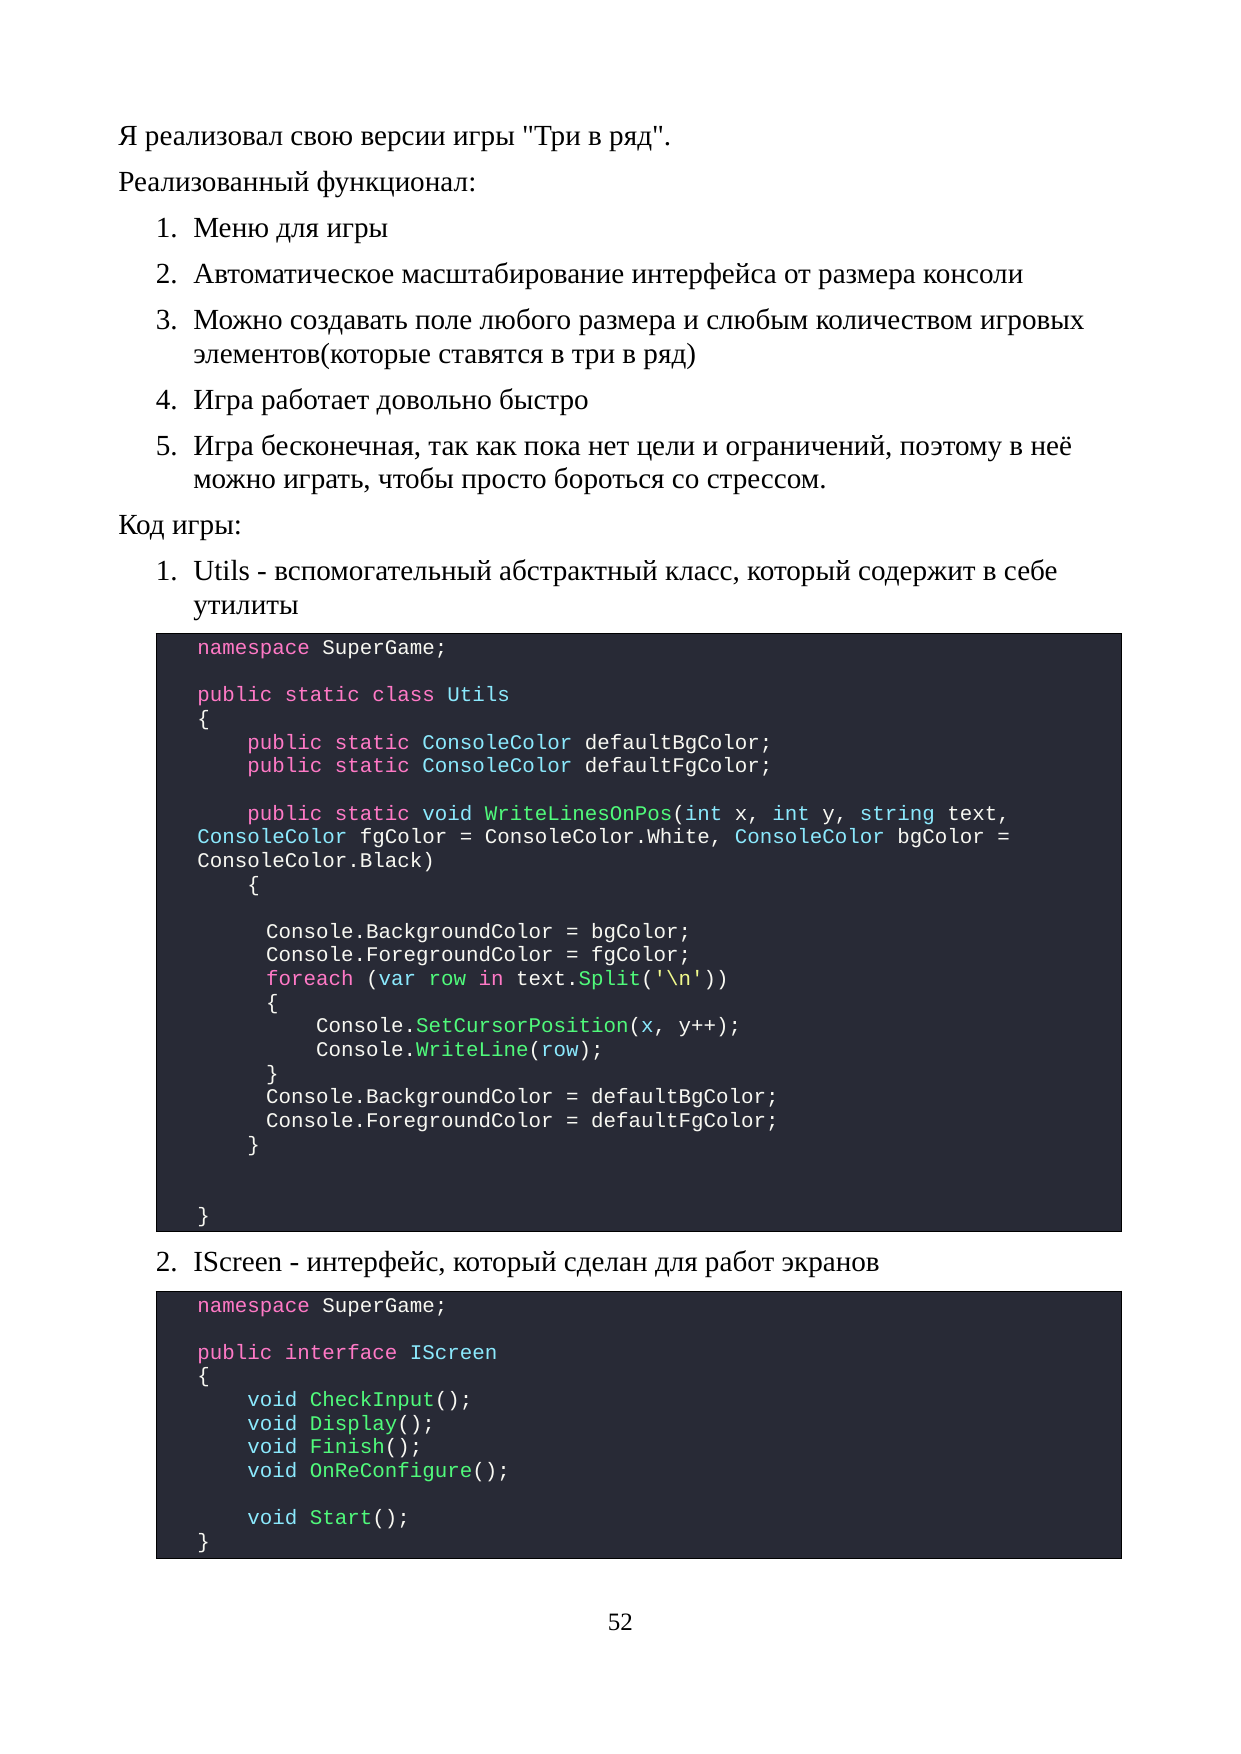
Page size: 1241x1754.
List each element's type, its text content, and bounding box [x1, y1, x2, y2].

list Console.BackgroundColor = defaultBgColor; [157, 1082, 1121, 1106]
list foreach (var row in text.Split('\n')) [157, 964, 1121, 988]
text Код игры: [118, 507, 1122, 541]
list Console.SetCursorPosition(x, y++); [157, 1011, 1121, 1035]
list Console.ForegroundColor = fgColor; [157, 941, 1121, 964]
list public static ConsoleColor defaultFgColor; [157, 751, 1121, 775]
text Я реализовал свою версии игры "Три в ряд". [118, 118, 1122, 152]
list } [157, 1130, 1121, 1153]
list { [157, 1362, 1121, 1385]
list Utils - вспомогательный абстрактный класс, который содержит в себе утилиты [156, 553, 1122, 621]
list namespace SuperGame; [157, 1292, 1121, 1314]
list public static class Utils [157, 680, 1121, 704]
list Автоматическое масштабирование интерфейса от размера консоли [156, 256, 1122, 290]
list public interface IScreen [157, 1338, 1121, 1362]
list Console.ForegroundColor = defaultFgColor; [157, 1106, 1121, 1130]
list Игра работает довольно быстро [156, 382, 1122, 415]
list void Finish(); [157, 1432, 1121, 1456]
list Console.WriteLine(row); [157, 1035, 1121, 1059]
list } [157, 1527, 1121, 1558]
list void Display(); [157, 1409, 1121, 1432]
list void CheckInput(); [157, 1385, 1121, 1409]
list Меню для игры [156, 210, 1122, 244]
list namespace SuperGame; [157, 634, 1121, 657]
list Console.BackgroundColor = bgColor; [157, 917, 1121, 941]
list void Start(); [157, 1503, 1121, 1527]
list } [157, 1059, 1121, 1082]
list { [157, 704, 1121, 728]
list void OnReConfigure(); [157, 1456, 1121, 1480]
list IScreen - интерфейс, который сделан для работ экранов [156, 1244, 1122, 1278]
list Игра бесконечная, так как пока нет цели и ограничений, поэтому в неё можно играть, чтобы просто бороться со стрессом. [156, 428, 1122, 495]
list { [157, 988, 1121, 1011]
list } [157, 1201, 1121, 1231]
list public static ConsoleColor defaultBgColor; [157, 728, 1121, 751]
list Можно создавать поле любого размера и слюбым количеством игровых элементов(которые ставятся в три в ряд) [156, 302, 1122, 369]
list { [157, 869, 1121, 893]
list public static void WriteLinesOnPos(int x, int y, string text, ConsoleColor fgColor = ConsoleColor.White, ConsoleColor bgColor = ConsoleColor.Black) [157, 799, 1121, 869]
text Реализованный функционал: [118, 164, 1122, 198]
